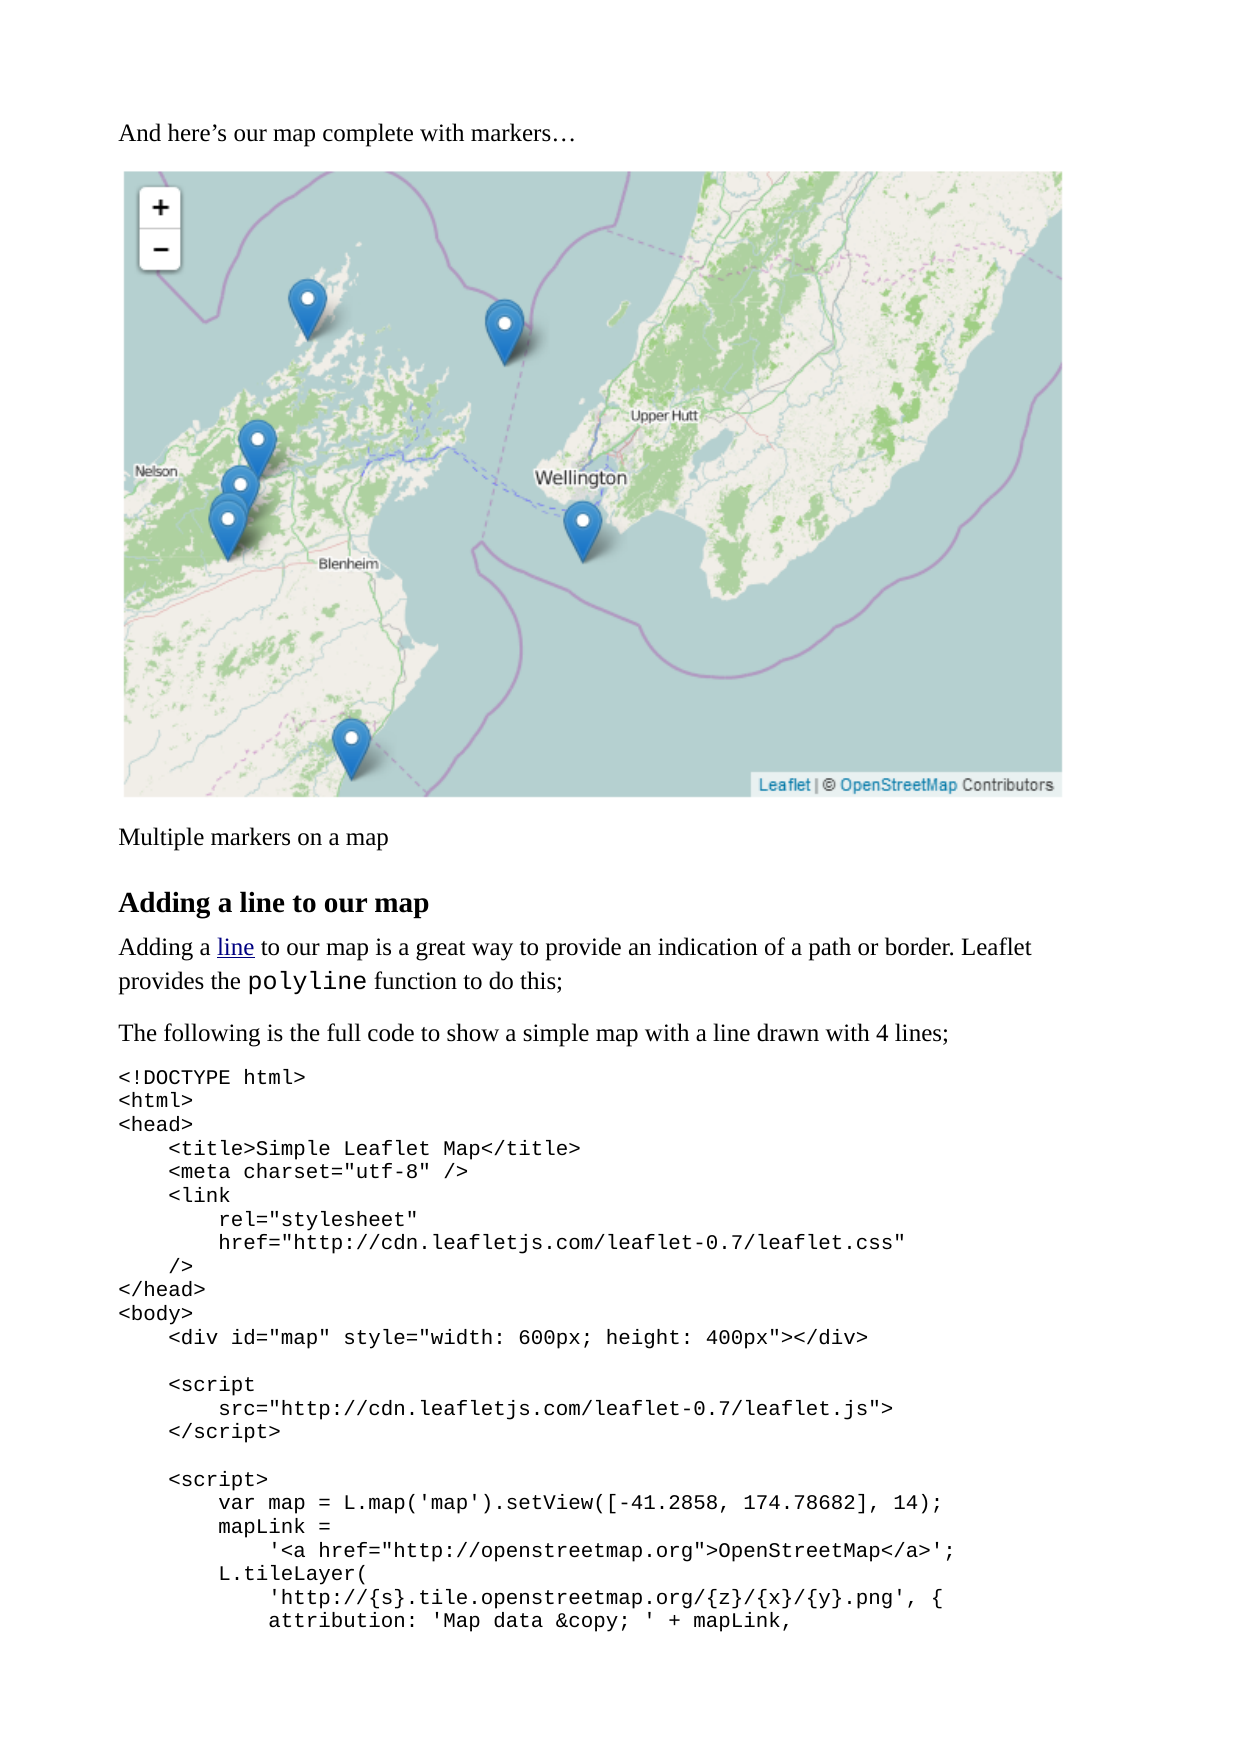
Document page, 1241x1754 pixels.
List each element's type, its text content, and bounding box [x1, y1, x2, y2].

text 'http://{s}.tile.openstreetmap.org/{z}/{x}/{y}.png', { [118, 1587, 1122, 1611]
text The following is the full code to show a simple map with a line drawn with 4 lines; [118, 1018, 1122, 1046]
text <body> [118, 1303, 1122, 1327]
text <html> [118, 1090, 1122, 1114]
text src="http://cdn.leafletjs.com/leaflet-0.7/leaflet.js"> [118, 1398, 1122, 1421]
text L.tileLayer( [118, 1563, 1122, 1587]
text '<a href="http://openstreetmap.org">OpenStreetMap</a>'; [118, 1539, 1122, 1563]
text </head> [118, 1279, 1122, 1303]
subtitle Adding a line to our map [118, 886, 1122, 919]
text var map = L.map('map').setView([-41.2858, 174.78682], 14); [118, 1492, 1122, 1516]
text href="http://cdn.leafletjs.com/leaflet-0.7/leaflet.css" [118, 1232, 1122, 1256]
text <head> [118, 1114, 1122, 1138]
text Multiple markers on a map [118, 822, 1122, 851]
text mapLink = [118, 1516, 1122, 1539]
text And here’s our map complete with markers… [118, 118, 1122, 147]
text <div id="map" style="width: 600px; height: 400px"></div> [118, 1327, 1122, 1350]
text </script> [118, 1421, 1122, 1445]
text Adding a line to our map is a great way to provide an indication of a path or border. Leaflet provides the polyline function to do this; [118, 932, 1122, 997]
text <script [118, 1374, 1122, 1398]
text <link [118, 1185, 1122, 1208]
text <!DOCTYPE html> [118, 1067, 1122, 1090]
text /> [118, 1256, 1122, 1279]
text attribution: 'Map data &copy; ' + mapLink, [118, 1611, 1122, 1634]
picture [118, 167, 1067, 802]
text rel="stylesheet" [118, 1208, 1122, 1232]
text <meta charset="utf-8" /> [118, 1161, 1122, 1185]
text <script> [118, 1469, 1122, 1492]
text <title>Simple Leaflet Map</title> [118, 1138, 1122, 1161]
